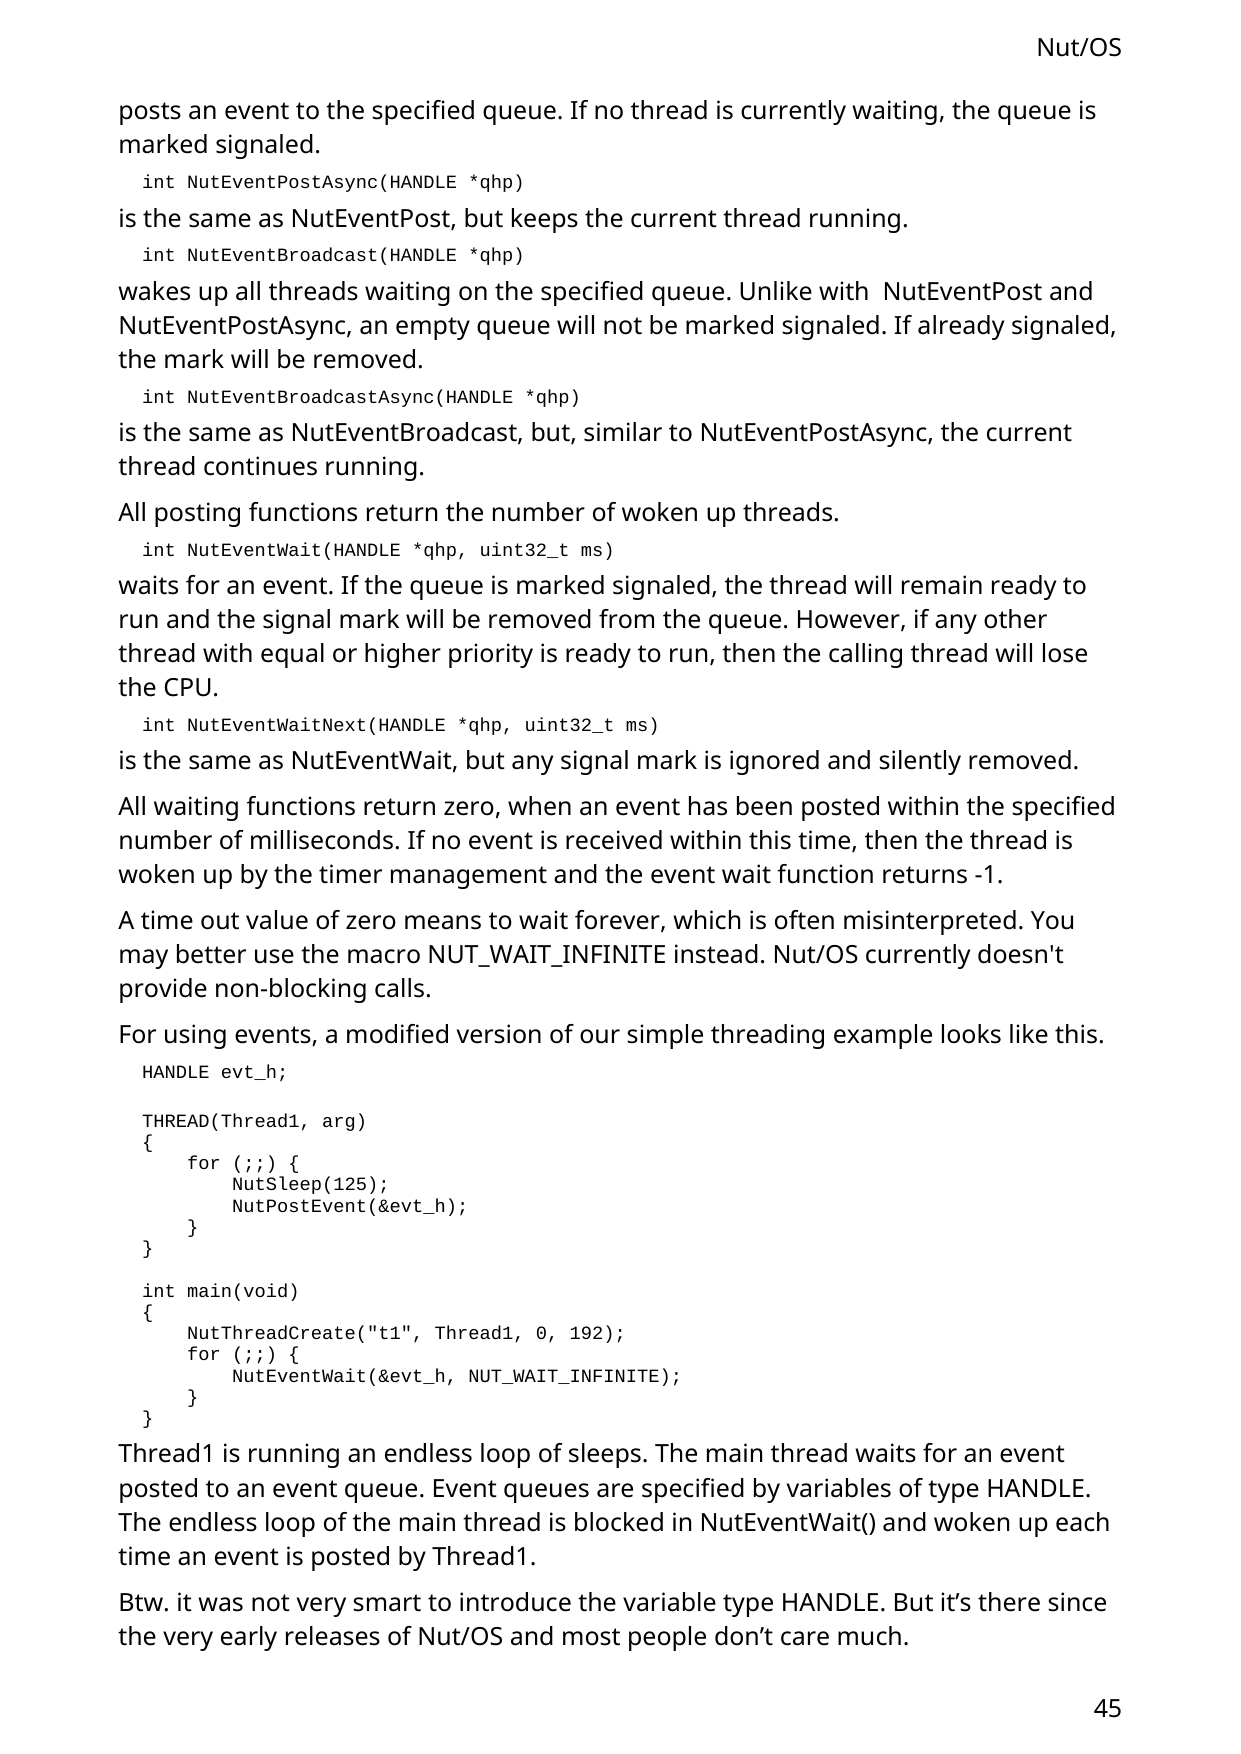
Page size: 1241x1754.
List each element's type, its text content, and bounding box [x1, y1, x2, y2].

text int NutEventBroadcast(HANDLE *qhp) [142, 246, 1122, 267]
text wakes up all threads waiting on the specified queue. Unlike with NutEventPost and NutEventPostAsync, an empty queue will not be marked signaled. If already signaled, the mark will be removed. [118, 273, 1122, 376]
text posts an event to the specified queue. If no thread is currently waiting, the queue is marked signaled. [118, 93, 1122, 161]
text THREAD(Thread1, arg) { for (;;) { NutSleep(125); NutPostEvent(&evt_h); } } int main(void) { NutThreadCreate("t1", Thread1, 0, 192); for (;;) { NutEventWait(&evt_h, NUT_WAIT_INFINITE); } } [142, 1090, 1122, 1430]
text A time out value of zero means to wait forever, which is often misinterpreted. You may better use the macro NUT_WAIT_INFINITE instead. Nut/OS currently doesn't provide non-blocking calls. [118, 903, 1122, 1005]
text is the same as NutEventBroadcast, but, similar to NutEventPostAsync, the current thread continues running. [118, 414, 1122, 483]
text All posting functions return the number of woken up threads. [118, 494, 1122, 529]
text int NutEventWaitNext(HANDLE *qhp, uint32_t ms) [142, 716, 1122, 737]
text HANDLE evt_h; [142, 1063, 1122, 1084]
text Thread1 is running an endless loop of sleeps. The main thread waits for an event posted to an event queue. Event queues are specified by variables of type HANDLE. The endless loop of the main thread is blocked in NutEventWait() and woken up each time an event is posted by Thread1. [118, 1436, 1122, 1572]
text int NutEventWait(HANDLE *qhp, uint32_t ms) [142, 541, 1122, 562]
text waits for an event. If the queue is marked signaled, the thread will remain ready to run and the signal mark will be removed from the queue. However, if any other thread with equal or higher priority is ready to run, then the calling thread will lose the CPU. [118, 568, 1122, 704]
text All waiting functions return zero, when an event has been posted within the specified number of milliseconds. If no event is received within this time, then the thread is woken up by the timer management and the event wait function returns -1. [118, 789, 1122, 891]
text is the same as NutEventWait, but any signal mark is ignored and silently removed. [118, 743, 1122, 777]
text is the same as NutEventPost, but keeps the current thread running. [118, 200, 1122, 234]
text Btw. it was not very smart to introduce the variable type HANDLE. But it’s there since the very early releases of Nut/OS and most people don’t care much. [118, 1584, 1122, 1652]
text For using events, a modified version of our simple threading example looks like this. [118, 1017, 1122, 1051]
text int NutEventPostAsync(HANDLE *qhp) [142, 173, 1122, 194]
text int NutEventBroadcastAsync(HANDLE *qhp) [142, 387, 1122, 409]
